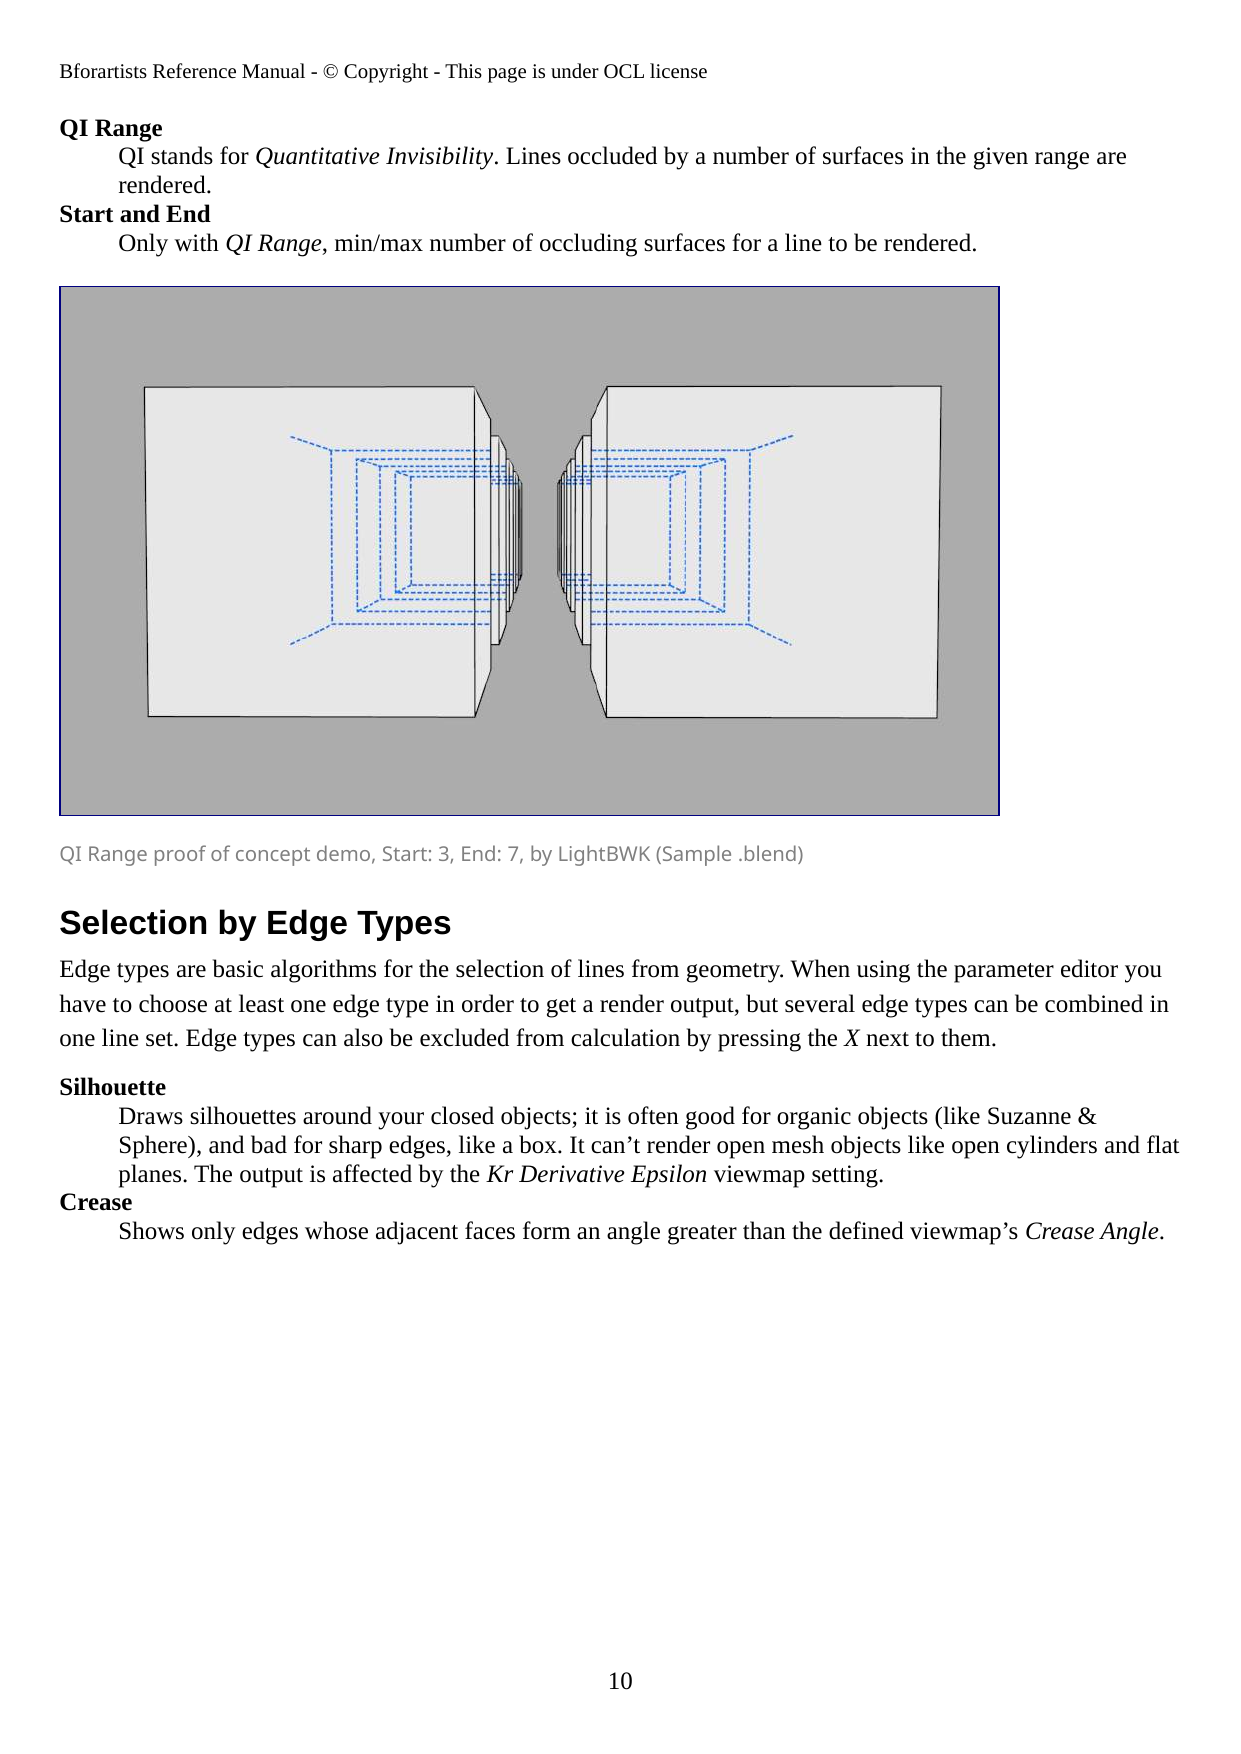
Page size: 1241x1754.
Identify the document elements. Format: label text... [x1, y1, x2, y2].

subtitle Start and End [59, 199, 1181, 228]
text Edge types are basic algorithms for the selection of lines from geometry. When using the parameter editor you have to choose at least one edge type in order to get a render output, but several edge types can be combined in one line set. Edge types can also be excluded from calculation by pressing the X next to them. [59, 954, 1181, 1052]
subtitle Crease [59, 1187, 1181, 1216]
list Only with QI Range, min/max number of occluding surfaces for a line to be rendered. [118, 228, 1181, 256]
text QI Range proof of concept demo, Start: 3, End: 7, by LightBWK (Sample .blend) [59, 837, 1181, 868]
subtitle Selection by Edge Types [59, 903, 1181, 942]
subtitle Silhouette [59, 1072, 1181, 1101]
list QI stands for Quantitative Invisibility. Lines occluded by a number of surfaces in the given range are rendered. [118, 141, 1181, 199]
list Shows only edges whose adjacent faces form an angle greater than the defined viewmap’s Crease Angle. [118, 1216, 1181, 1245]
subtitle QI Range [59, 113, 1181, 141]
picture [61, 287, 998, 815]
list Draws silhouettes around your closed objects; it is often good for organic objects (like Suzanne & Sphere), and bad for sharp edges, like a box. It can’t render open mesh objects like open cylinders and flat planes. The output is affected by the Kr Derivative Epsilon viewmap setting. [118, 1101, 1181, 1187]
